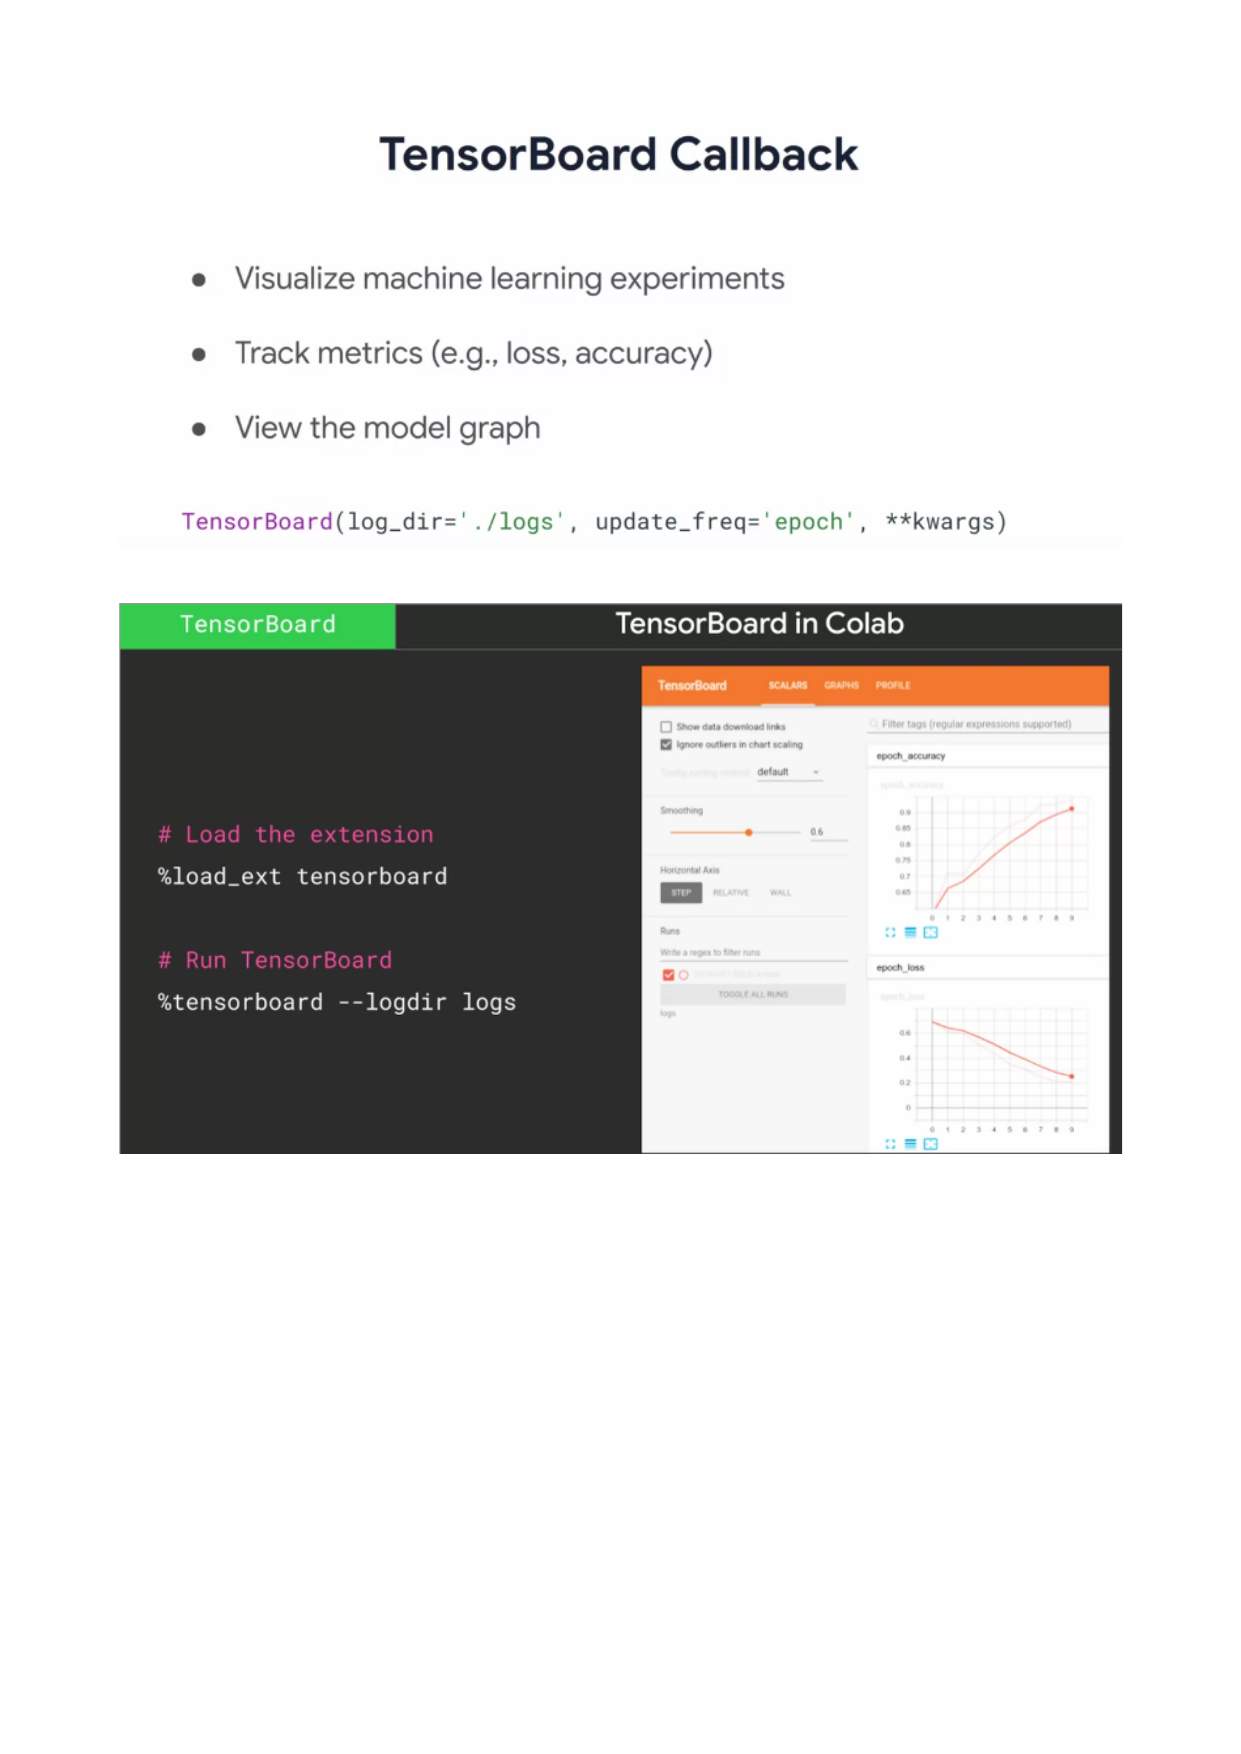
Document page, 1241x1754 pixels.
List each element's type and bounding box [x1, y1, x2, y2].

picture [118, 603, 1123, 1154]
picture [118, 118, 1123, 547]
